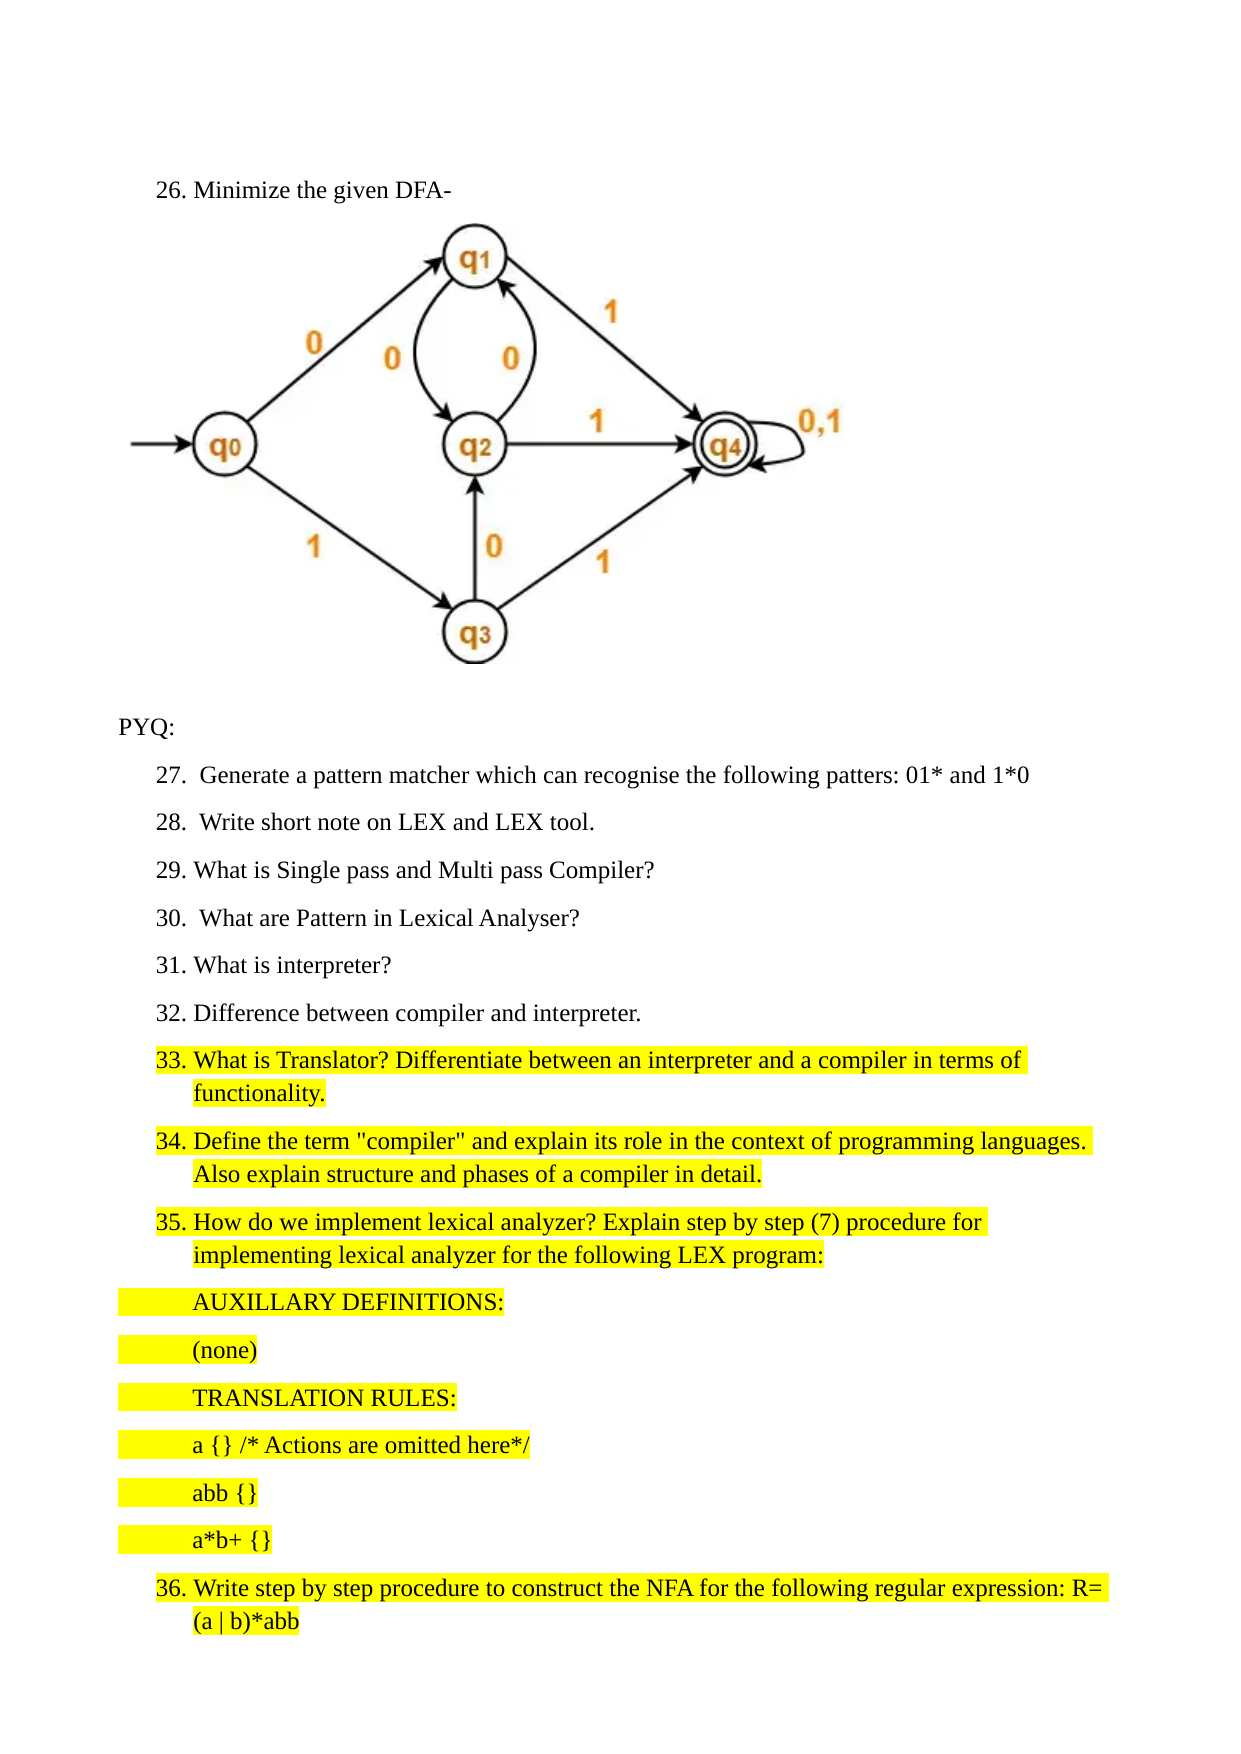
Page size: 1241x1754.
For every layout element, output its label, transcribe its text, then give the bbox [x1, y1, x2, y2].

text TRANSLATION RULES: [118, 1383, 1122, 1411]
text (none) [118, 1335, 1122, 1364]
list Write step by step procedure to construct the NFA for the following regular expression: R= (a | b)*abb [156, 1573, 1122, 1635]
list What are Pattern in Lexical Analyser? [156, 903, 1122, 931]
list Define the term "compiler" and explain its role in the context of programming languages. Also explain structure and phases of a compiler in detail. [156, 1126, 1122, 1188]
list Minimize the given DFA- [156, 176, 1122, 204]
text PYQ: [118, 712, 1122, 741]
text a*b+ {} [118, 1525, 1122, 1554]
list Difference between compiler and interpreter. [156, 998, 1122, 1027]
text a {} /* Actions are omitted here*/ [118, 1430, 1122, 1459]
list What is Single pass and Multi pass Compiler? [156, 855, 1122, 884]
text AUXILLARY DEFINITIONS: [118, 1287, 1122, 1316]
picture [118, 223, 859, 664]
text abb {} [118, 1478, 1122, 1507]
list Generate a pattern matcher which can recognise the following patters: 01* and 1*0 [156, 760, 1122, 789]
list What is Translator? Differentiate between an interpreter and a compiler in terms of functionality. [156, 1046, 1122, 1107]
list How do we implement lexical analyzer? Explain step by step (7) procedure for implementing lexical analyzer for the following LEX program: [156, 1207, 1122, 1268]
list Write short note on LEX and LEX tool. [156, 807, 1122, 836]
list What is interpreter? [156, 950, 1122, 979]
